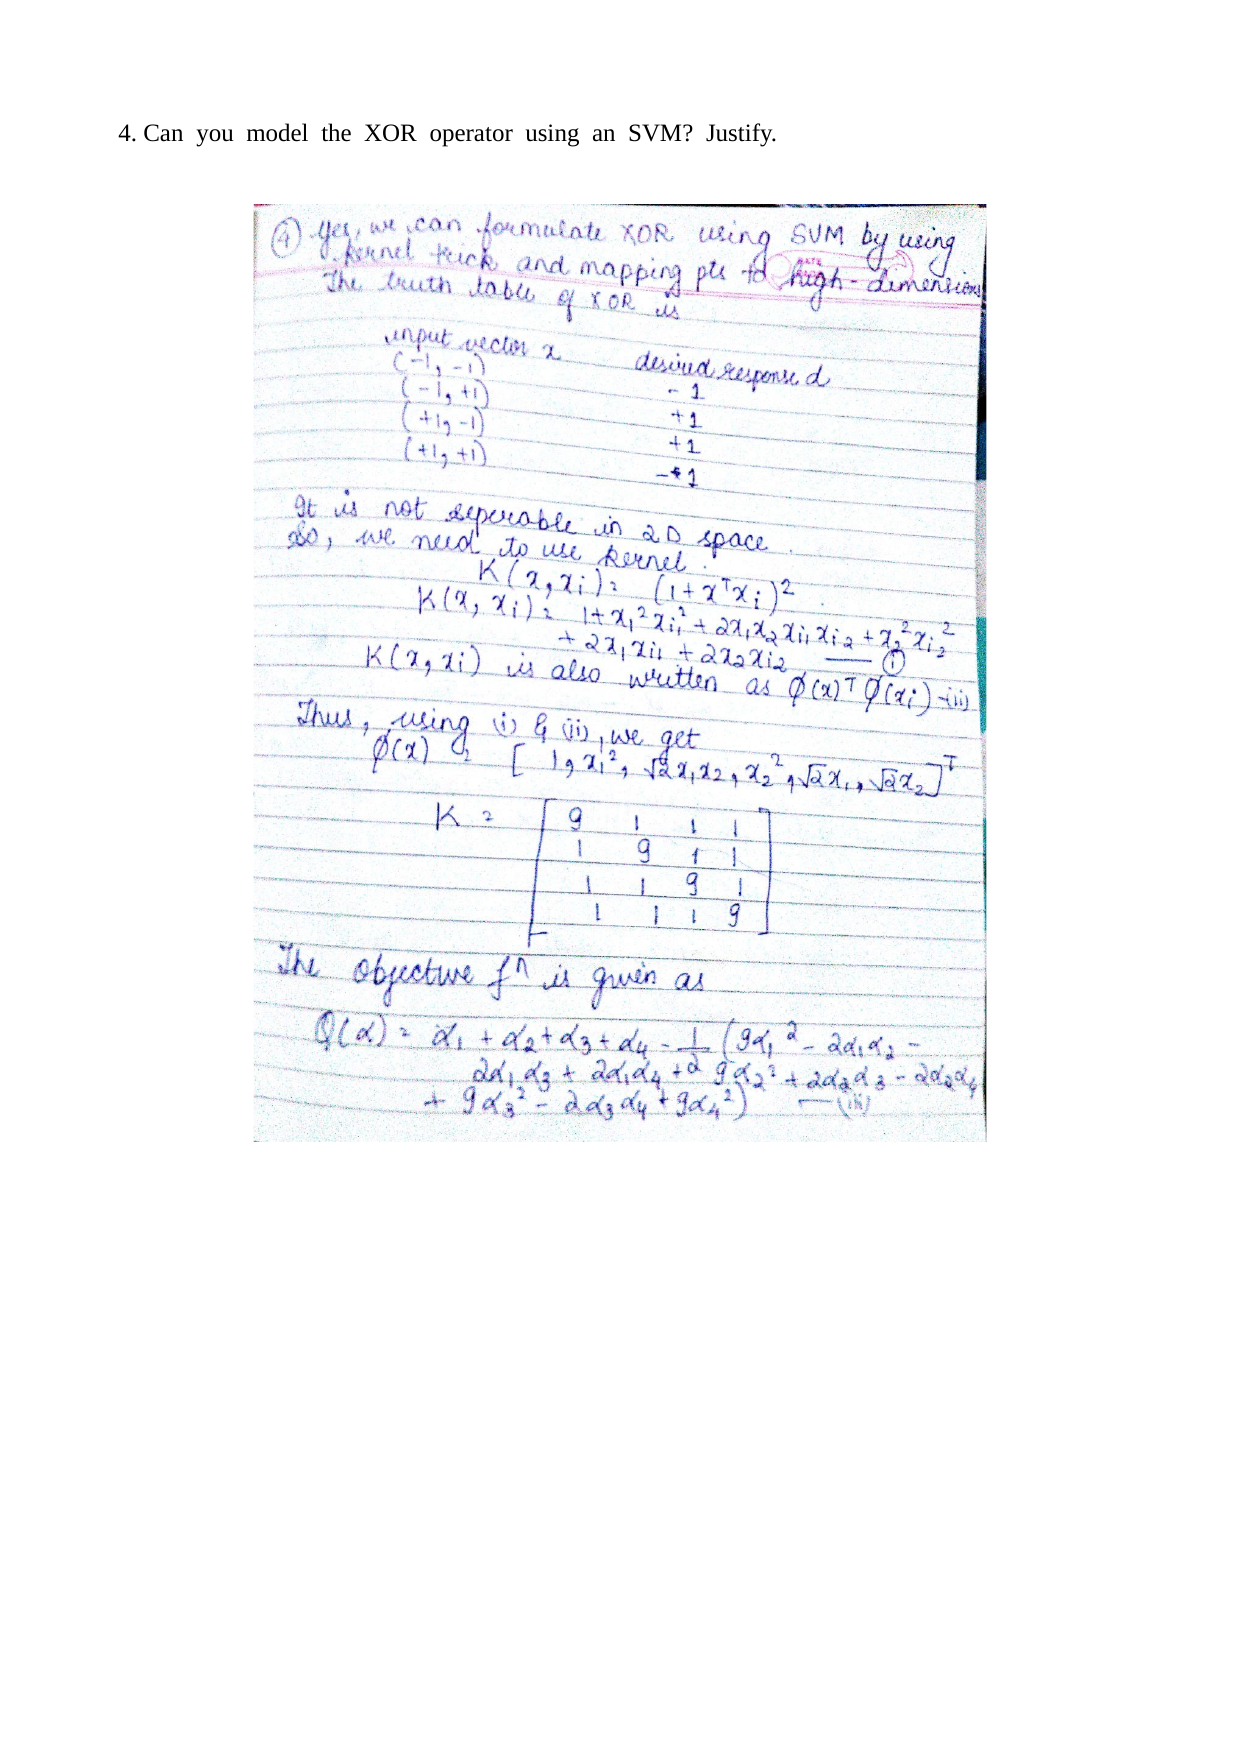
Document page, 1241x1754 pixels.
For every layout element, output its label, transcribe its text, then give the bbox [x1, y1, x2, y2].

text 4. Can​ ​ you​ ​ model​ ​ the​ ​ XOR​ ​ operator​ ​ using​ ​ an​ ​ SVM?​ ​ Justify. [118, 118, 1122, 147]
picture [253, 204, 987, 1142]
